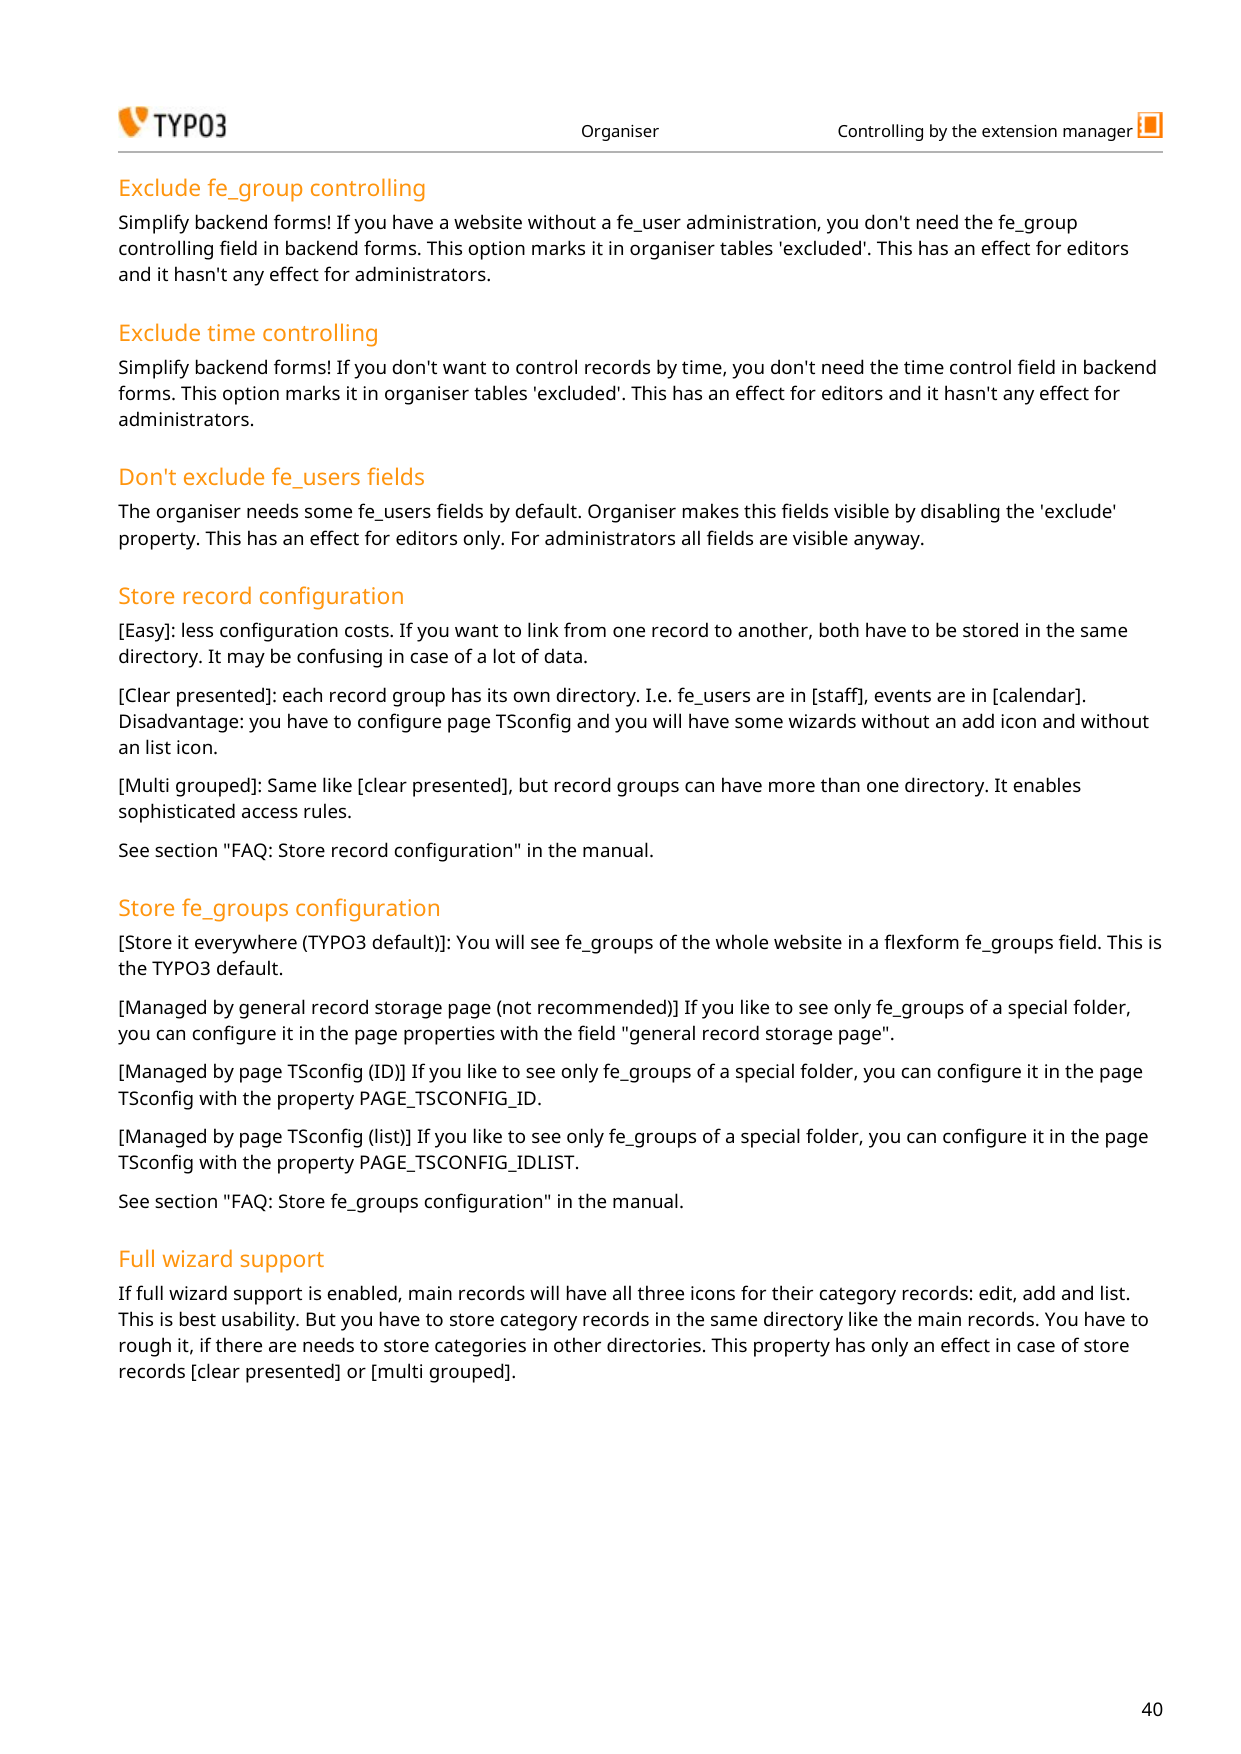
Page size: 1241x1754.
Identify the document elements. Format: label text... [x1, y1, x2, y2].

subtitle Store record configuration [118, 580, 1163, 611]
text [Clear presented]: each record group has its own directory. I.e. fe_users are in [staff], events are in [calendar]. Disadvantage: you have to configure page TSconfig and you will have some wizards without an add icon and without an list icon. [118, 681, 1163, 759]
text [Easy]: less configuration costs. If you want to link from one record to another, both have to be stored in the same directory. It may be confusing in case of a lot of data. [118, 617, 1163, 669]
subtitle Store fe_groups configuration [118, 892, 1163, 923]
subtitle Exclude fe_group controlling [118, 172, 1163, 203]
text If full wizard support is enabled, main records will have all three icons for their category records: edit, add and list. This is best usability. But you have to store category records in the same directory like the main records. You have to rough it, if there are needs to store categories in other directories. This property has only an effect in case of store records [clear presented] or [multi grouped]. [118, 1280, 1163, 1384]
picture [118, 106, 227, 138]
text [Managed by page TSconfig (ID)] If you like to see only fe_groups of a special folder, you can configure it in the page TSconfig with the property PAGE_TSCONFIG_ID. [118, 1058, 1163, 1110]
text [Managed by general record storage page (not recommended)] If you like to see only fe_groups of a special folder, you can configure it in the page properties with the field "general record storage page". [118, 994, 1163, 1046]
text See section "FAQ: Store fe_groups configuration" in the manual. [118, 1187, 1163, 1213]
text [Managed by page TSconfig (list)] If you like to see only fe_groups of a special folder, you can configure it in the page TSconfig with the property PAGE_TSCONFIG_IDLIST. [118, 1123, 1163, 1175]
text [Multi grouped]: Same like [clear presented], but record groups can have more than one directory. It enables sophisticated access rules. [118, 772, 1163, 824]
subtitle Exclude time controlling [118, 317, 1163, 348]
text Simplify backend forms! If you have a website without a fe_user administration, you don't need the fe_group controlling field in backend forms. This option marks it in organiser tables 'excluded'. This has an effect for editors and it hasn't any effect for administrators. [118, 209, 1163, 287]
subtitle Don't exclude fe_users fields [118, 461, 1163, 492]
picture [1137, 112, 1163, 138]
text Simplify backend forms! If you don't want to control records by time, you don't need the time control field in backend forms. This option marks it in organiser tables 'excluded'. This has an effect for editors and it hasn't any effect for administrators. [118, 354, 1163, 432]
subtitle Full wizard support [118, 1243, 1163, 1274]
text The organiser needs some fe_users fields by default. Organiser makes this fields visible by disabling the 'exclude' property. This has an effect for editors only. For administrators all fields are visible anyway. [118, 498, 1163, 550]
text [Store it everywhere (TYPO3 default)]: You will see fe_groups of the whole website in a flexform fe_groups field. This is the TYPO3 default. [118, 929, 1163, 981]
text See section "FAQ: Store record configuration" in the manual. [118, 837, 1163, 863]
